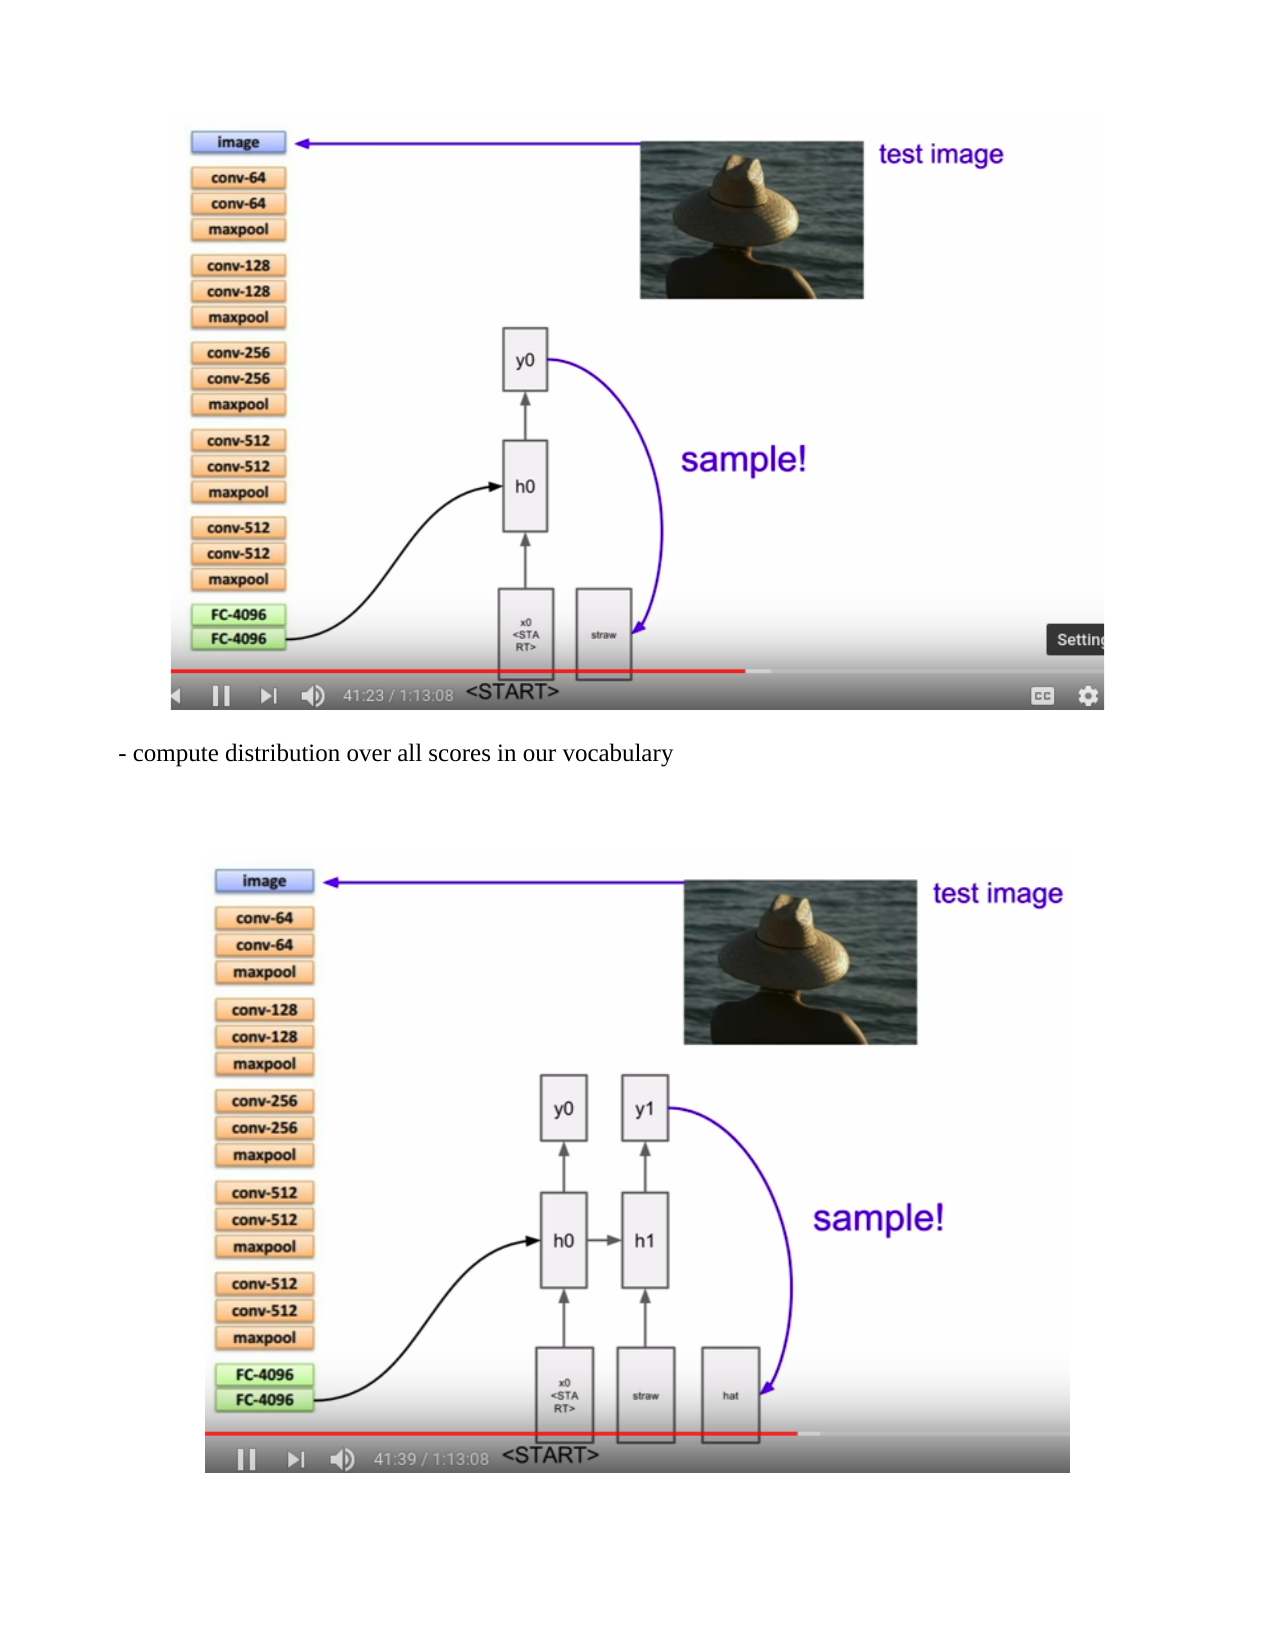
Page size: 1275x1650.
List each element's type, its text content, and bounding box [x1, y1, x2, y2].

picture [170, 118, 1105, 710]
picture [205, 853, 1070, 1473]
text - compute distribution over all scores in our vocabulary [118, 738, 1157, 767]
